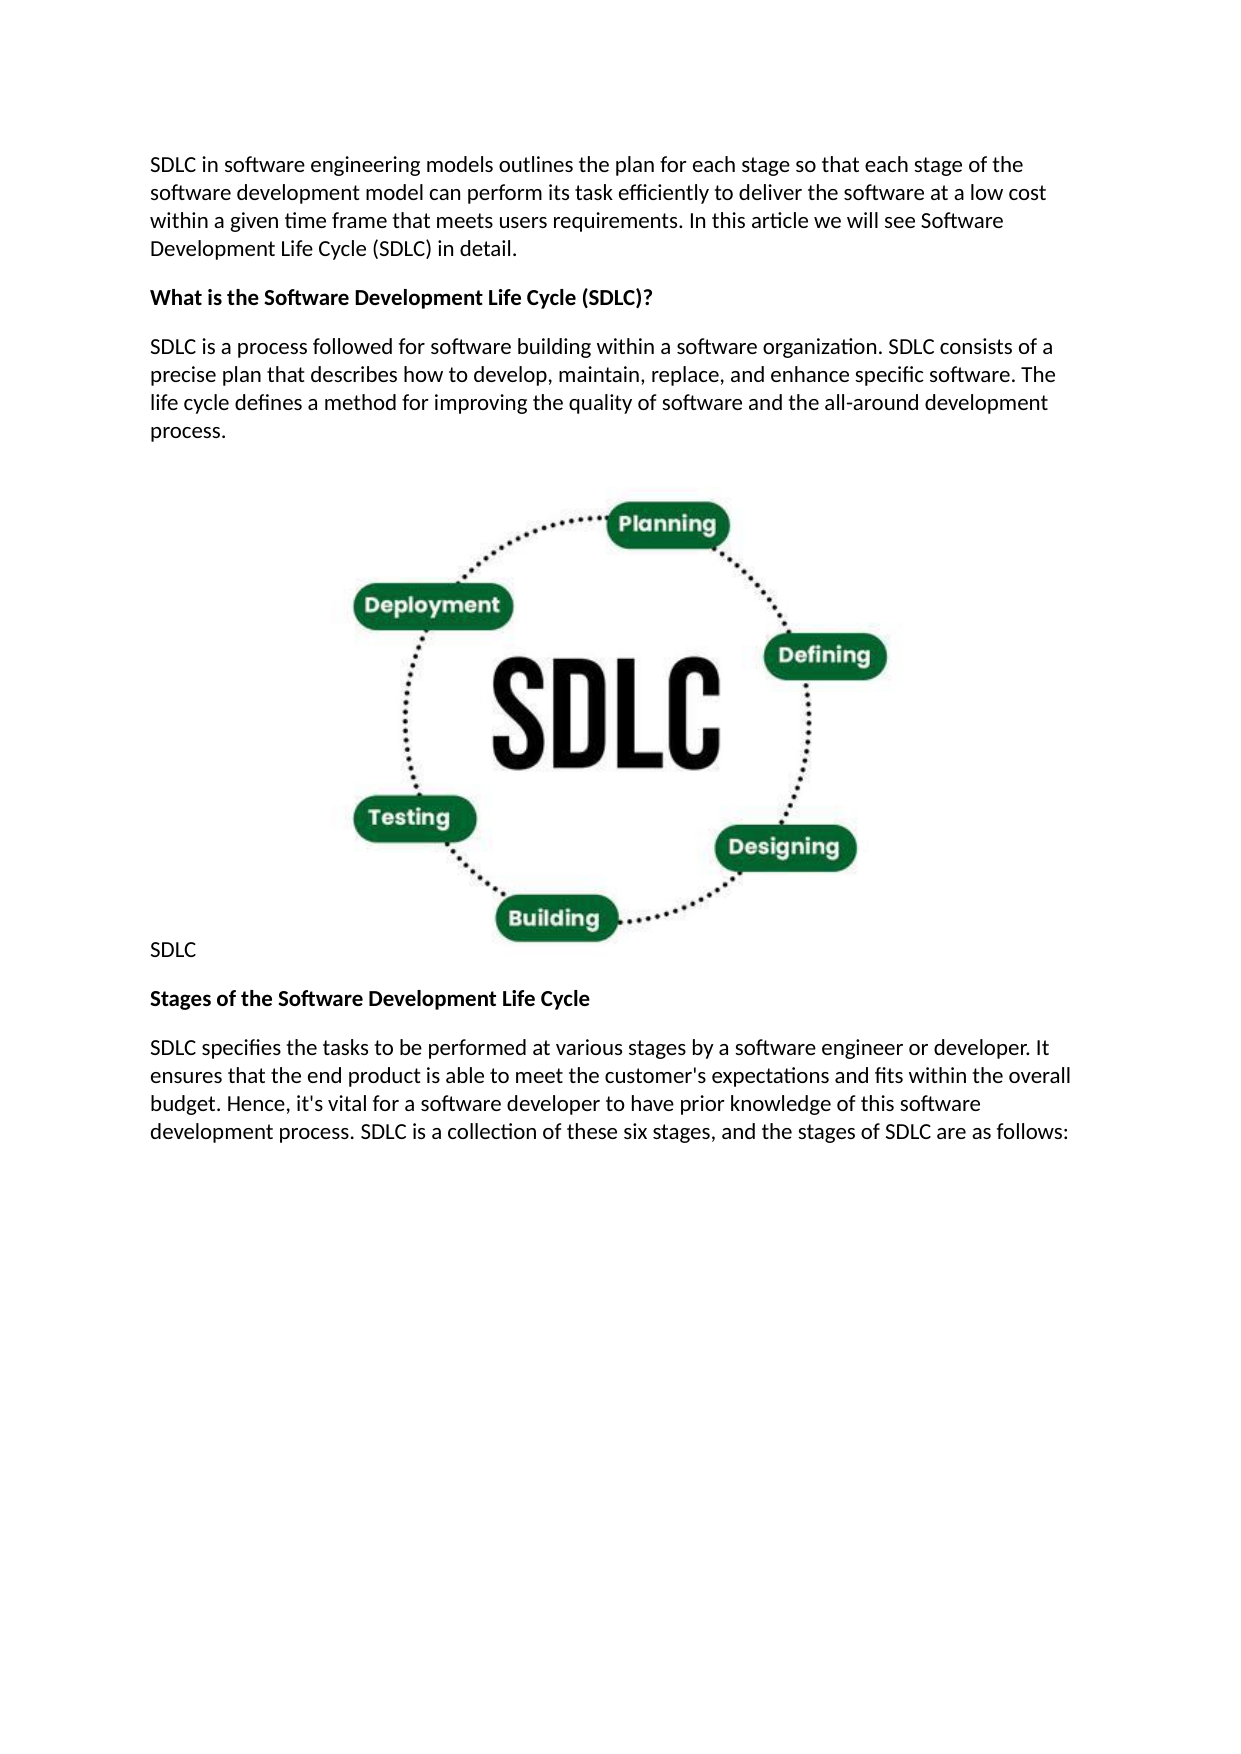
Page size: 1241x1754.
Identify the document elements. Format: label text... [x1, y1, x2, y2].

text What is the Software Development Life Cycle (SDLC)? [150, 283, 1090, 311]
text SDLC is a process followed for software building within a software organization. SDLC consists of a precise plan that describes how to develop, maintain, replace, and enhance specific software. The life cycle defines a method for improving the quality of software and the all-around development process. [150, 332, 1090, 444]
text SDLC [150, 465, 1090, 487]
text SDLC in software engineering models outlines the plan for each stage so that each stage of the software development model can perform its task efficiently to deliver the software at a low cost within a given time frame that meets users requirements. In this article we will see Software Development Life Cycle (SDLC) in detail. [150, 150, 1090, 262]
text Stages of the Software Development Life Cycle [150, 984, 1090, 1012]
text SDLC [150, 958, 1090, 963]
text SDLC specifies the tasks to be performed at various stages by a software engineer or developer. It ensures that the end product is able to meet the customer's expectations and fits within the overall budget. Hence, it's vital for a software developer to have prior knowledge of this software development process. SDLC is a collection of these six stages, and the stages of SDLC are as follows: [150, 1033, 1090, 1145]
